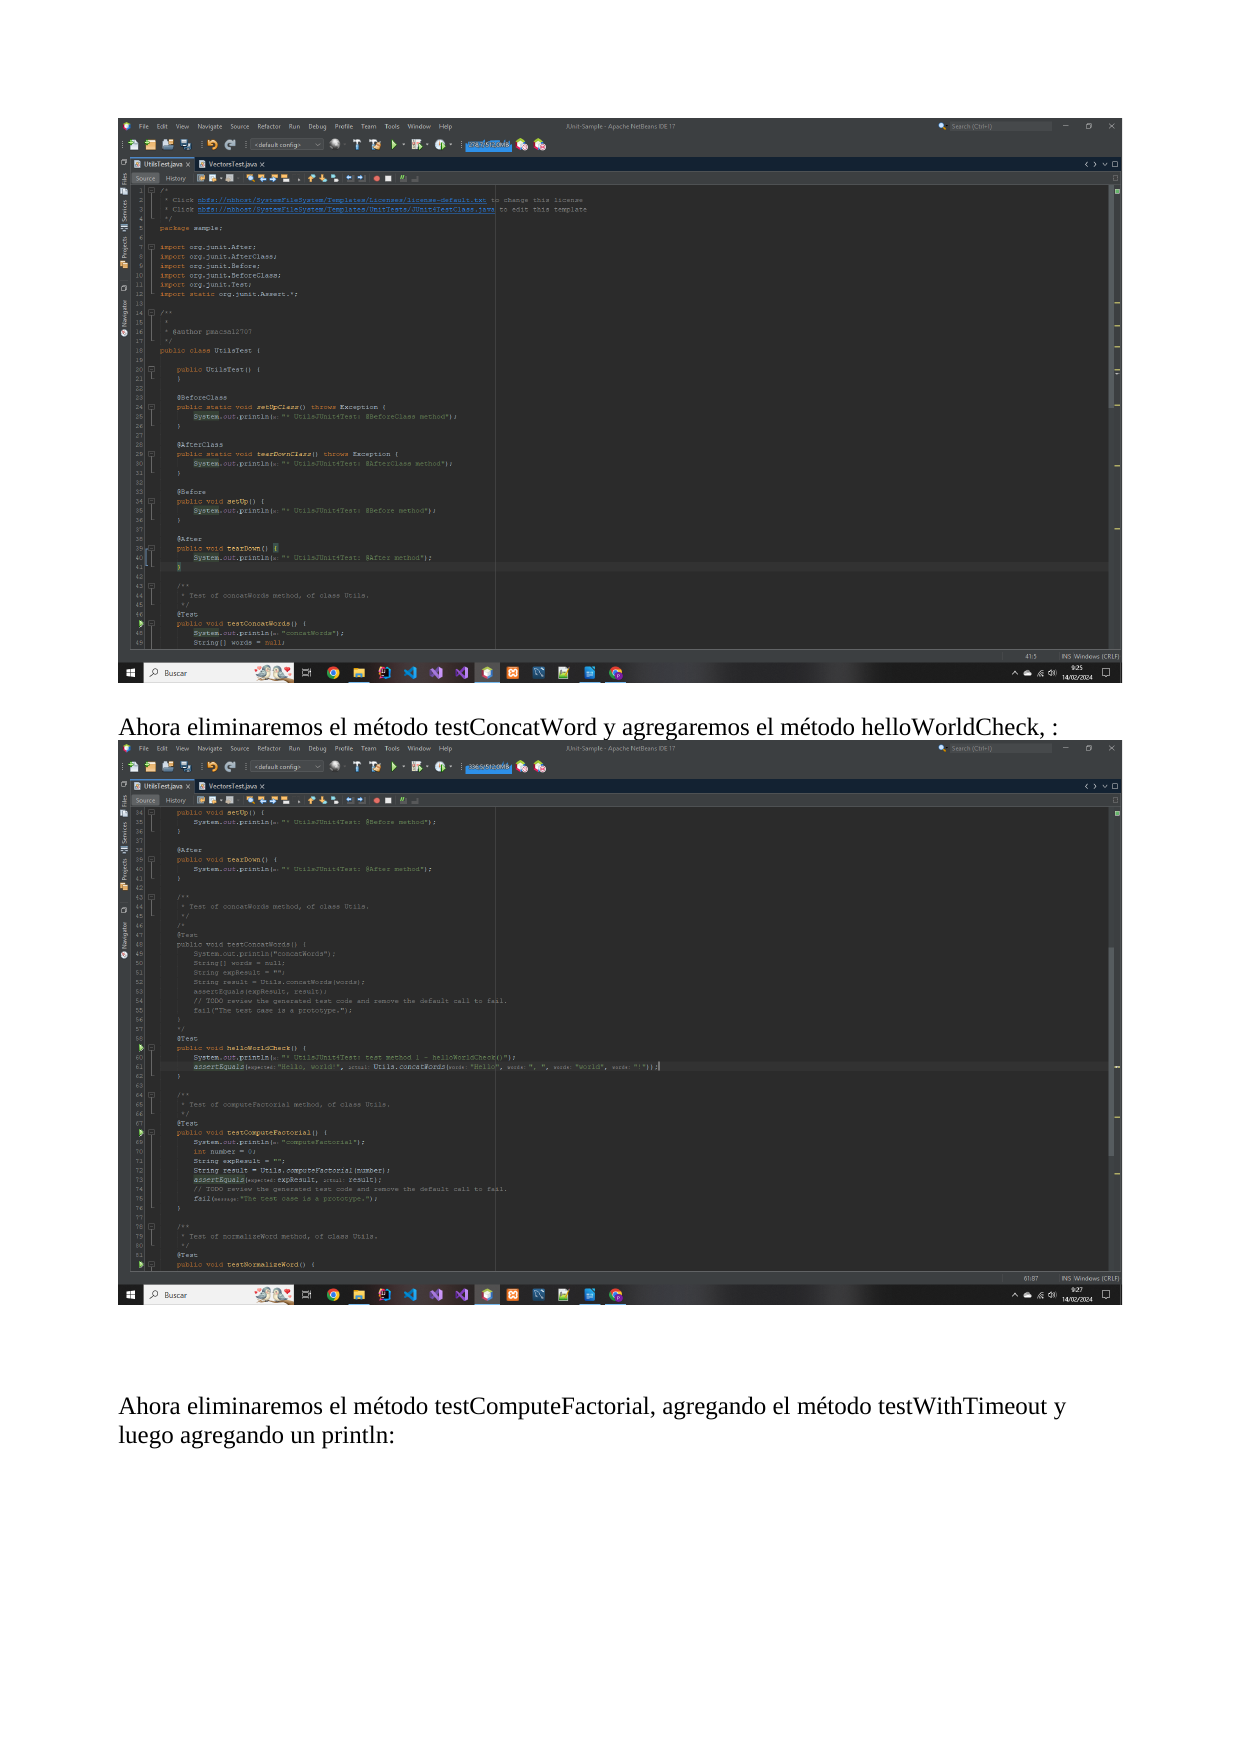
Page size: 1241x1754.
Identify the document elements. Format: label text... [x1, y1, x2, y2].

text Ahora eliminaremos el método testConcatWord y agregaremos el método helloWorldCheck, : [118, 712, 1122, 740]
text Ahora eliminaremos el método testComputeFactorial, agregando el método testWithTimeout y luego agregando un println: [118, 1391, 1122, 1449]
picture [118, 740, 1123, 1305]
picture [118, 118, 1123, 683]
